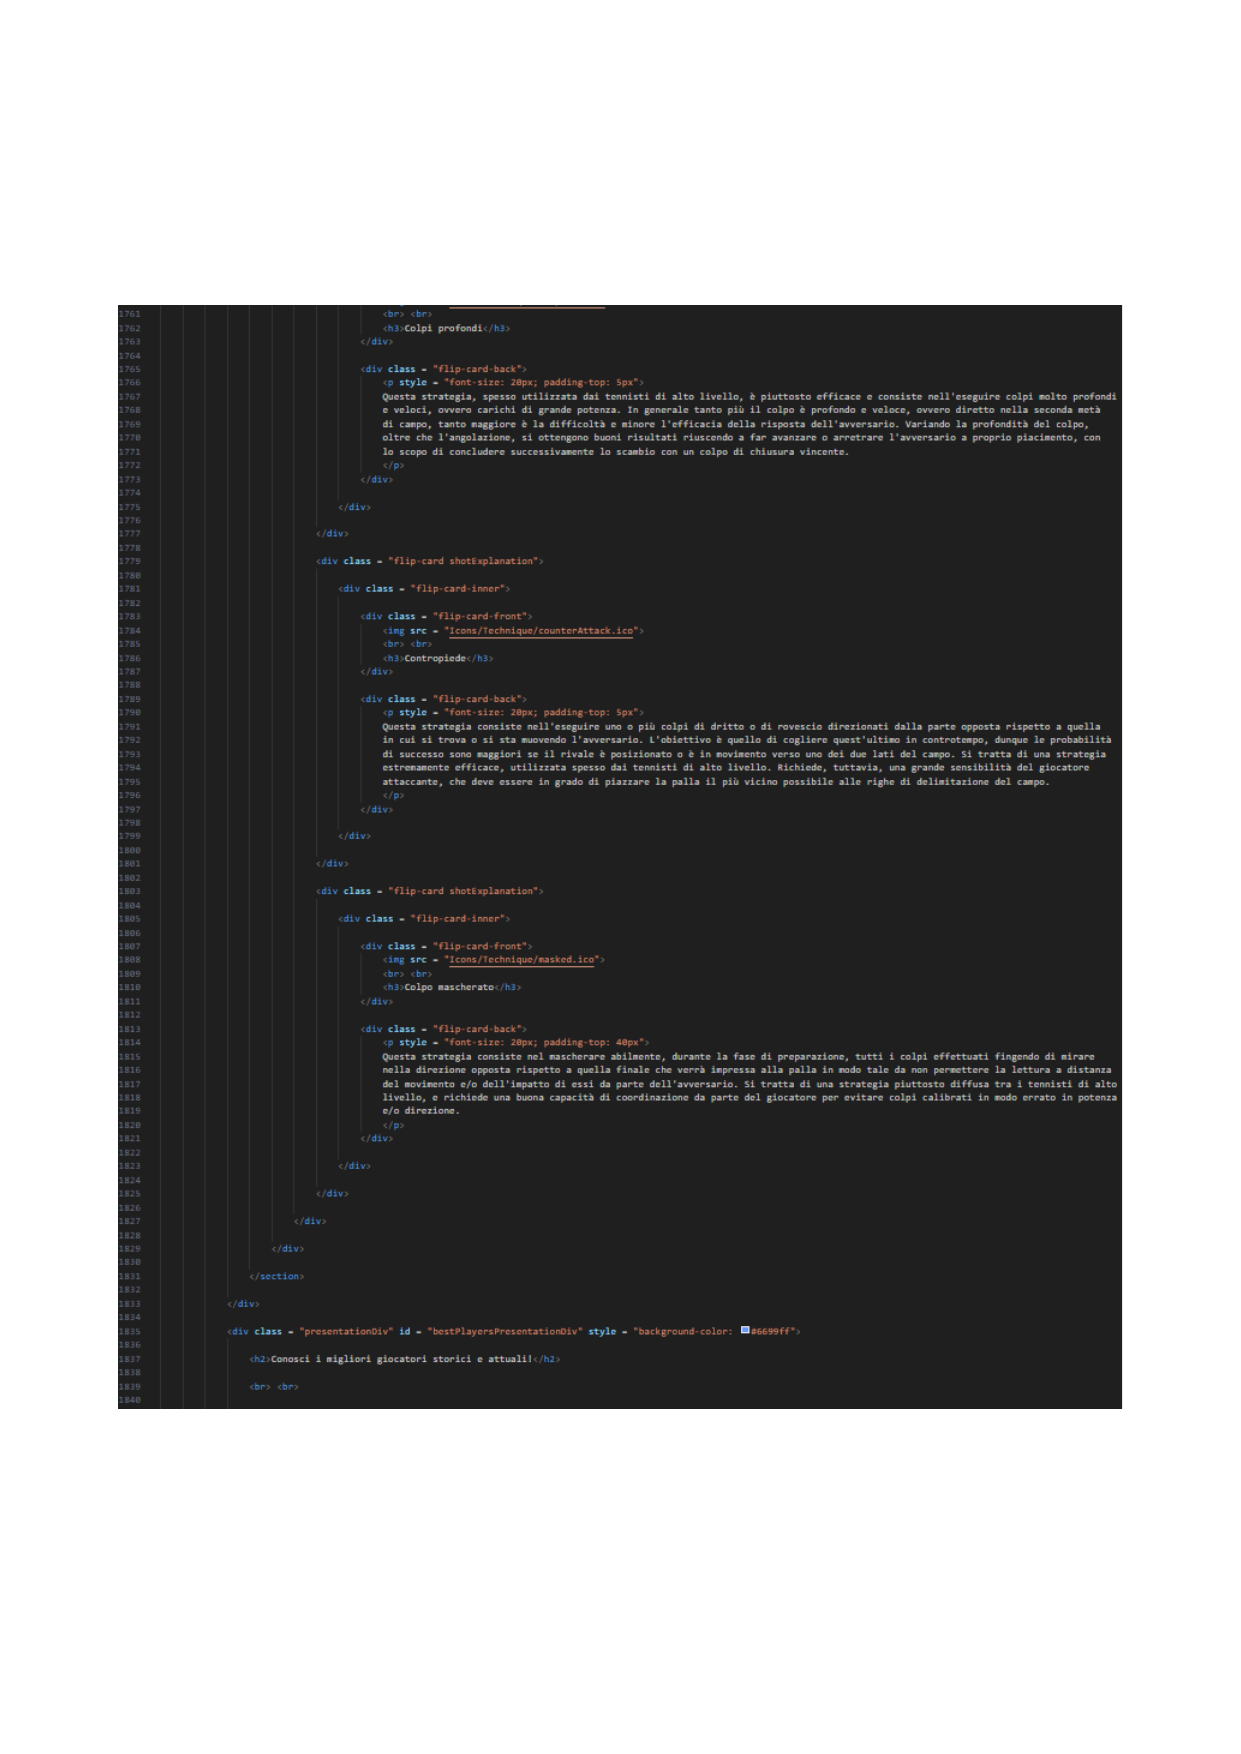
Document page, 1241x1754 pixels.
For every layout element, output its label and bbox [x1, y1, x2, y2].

picture [118, 305, 1123, 1409]
